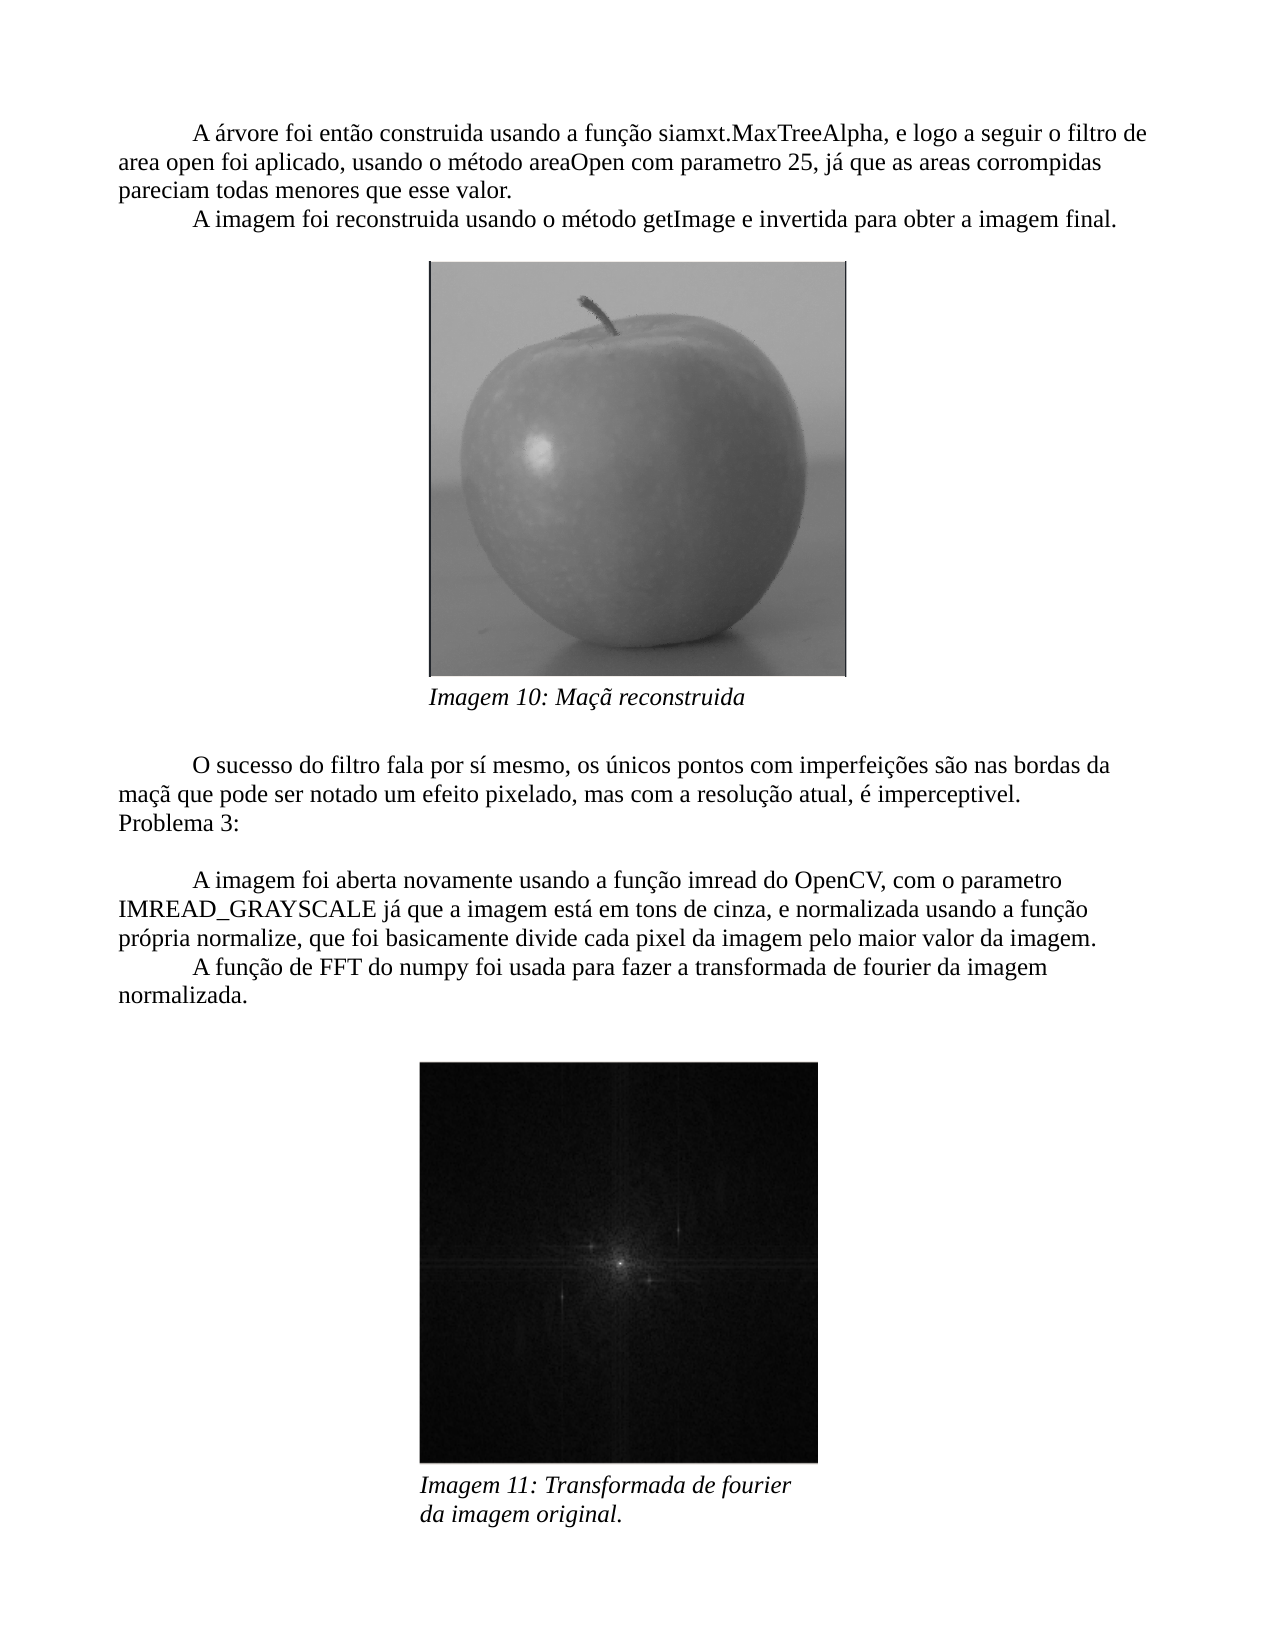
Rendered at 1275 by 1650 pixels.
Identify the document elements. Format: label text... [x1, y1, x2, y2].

picture [419, 1061, 818, 1465]
text Imagem 10: Maçã reconstruida [429, 677, 846, 711]
text A função de FFT do numpy foi usada para fazer a transformada de fourier da imagem normalizada. [118, 952, 1157, 1009]
text A árvore foi então construida usando a função siamxt.MaxTreeAlpha, e logo a seguir o filtro de area open foi aplicado, usando o método areaOpen com parametro 25, já que as areas corrompidas pareciam todas menores que esse valor. [118, 118, 1157, 204]
picture [428, 261, 847, 677]
text A imagem foi aberta novamente usando a função imread do OpenCV, com o parametro IMREAD_GRAYSCALE já que a imagem está em tons de cinza, e normalizada usando a função própria normalize, que foi basicamente divide cada pixel da imagem pelo maior valor da imagem. [118, 866, 1157, 952]
text Problema 3: [118, 808, 1157, 837]
text A imagem foi reconstruida usando o método getImage e invertida para obter a imagem final. [118, 204, 1157, 233]
text O sucesso do filtro fala por sí mesmo, os únicos pontos com imperfeições são nas bordas da maçã que pode ser notado um efeito pixelado, mas com a resolução atual, é imperceptivel. [118, 751, 1157, 808]
text Imagem 11: Transformada de fourier da imagem original. [419, 1465, 818, 1528]
